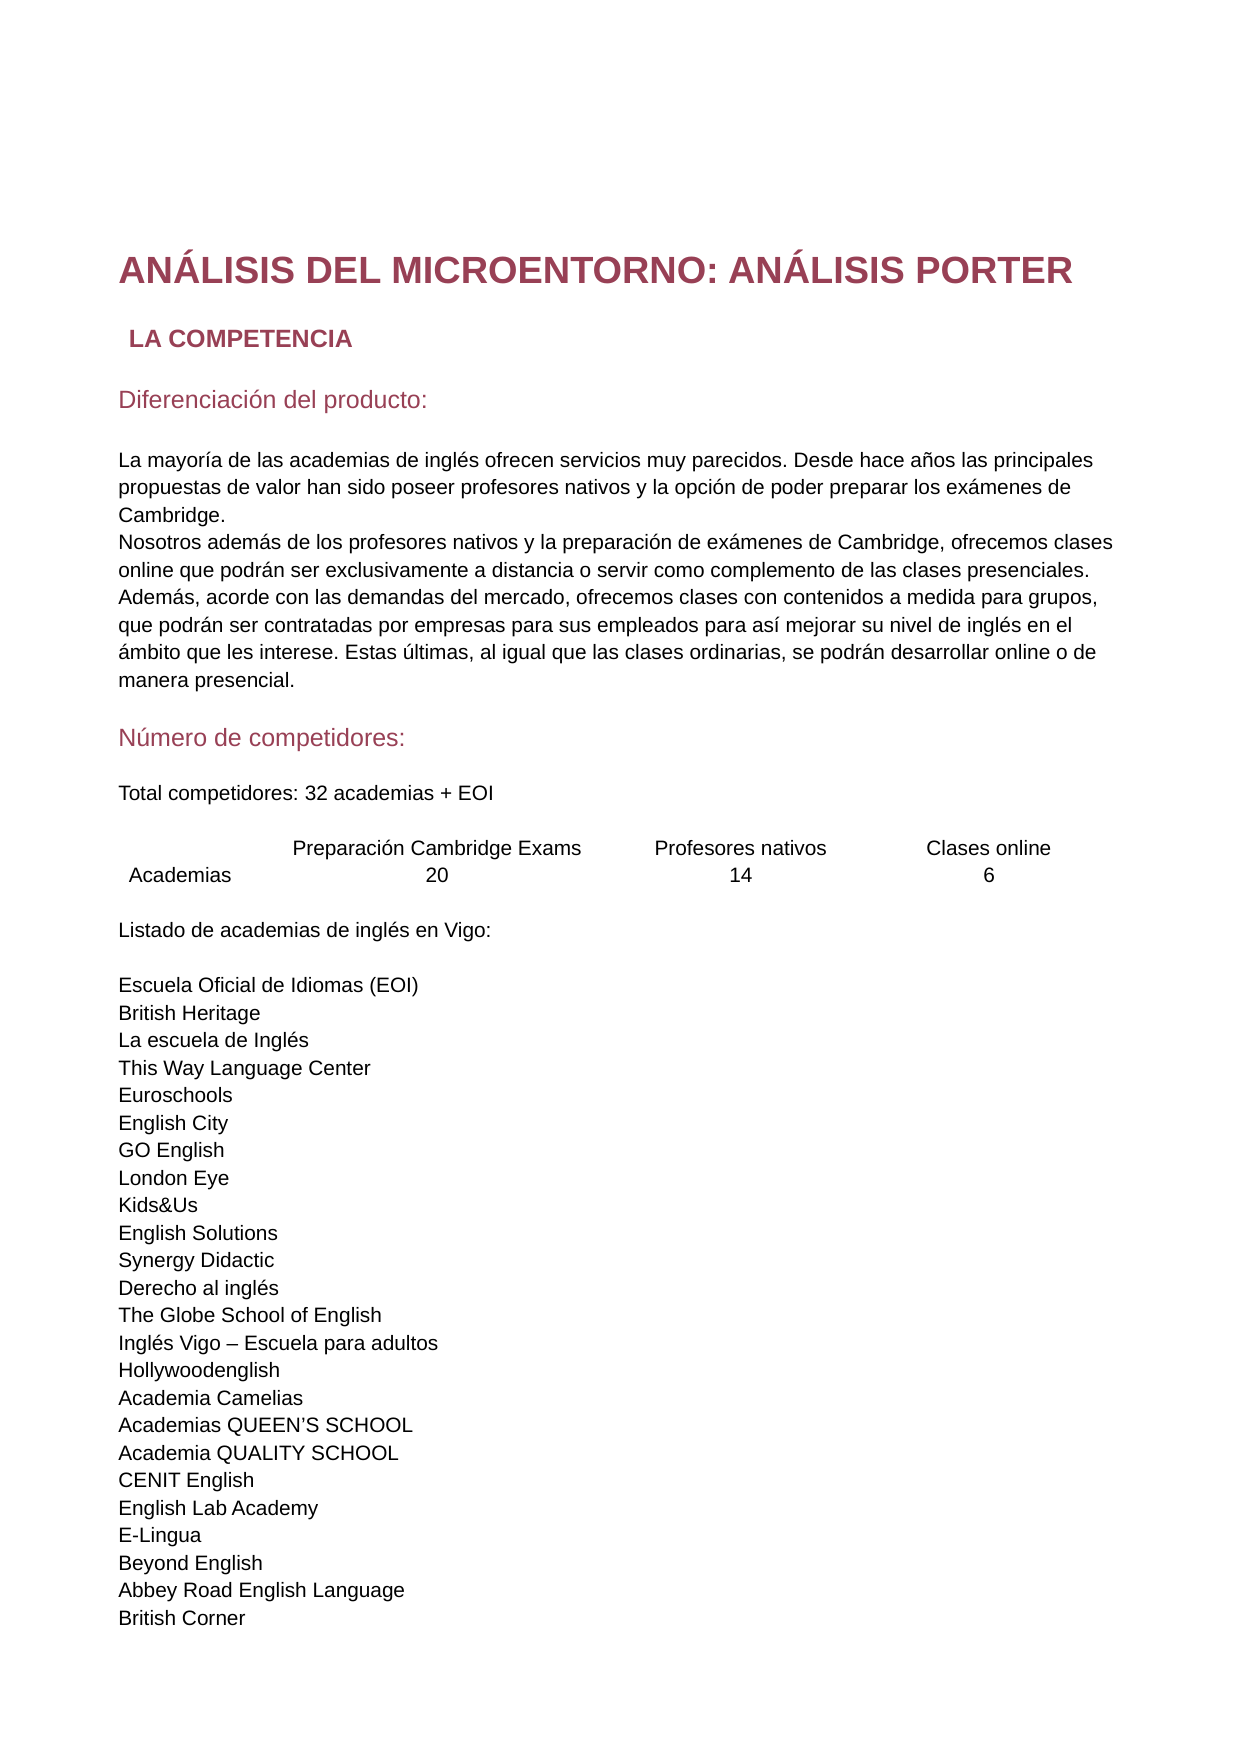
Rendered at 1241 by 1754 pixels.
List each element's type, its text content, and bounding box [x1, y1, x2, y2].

text Synergy Didactic [118, 1248, 1122, 1272]
text English City [118, 1111, 1122, 1135]
table_cell 6 [856, 863, 1122, 891]
text Hollywoodenglish [118, 1358, 1122, 1382]
text LA COMPETENCIA [118, 312, 1122, 356]
table_cell 14 [626, 863, 856, 891]
text Academias QUEEN’S SCHOOL [118, 1413, 1122, 1437]
text ANÁLISIS DEL MICROENTORNO: ANÁLISIS PORTER [118, 247, 1122, 291]
text British Heritage [118, 1001, 1122, 1025]
text The Globe School of English [118, 1303, 1122, 1327]
text Academia Camelias [118, 1386, 1122, 1410]
table_header [112, 836, 248, 863]
text La mayoría de las academias de inglés ofrecen servicios muy parecidos. Desde hace años las principales propuestas de valor han sido poseer profesores nativos y la opción de poder preparar los exámenes de Cambridge. [118, 447, 1122, 526]
text English Lab Academy [118, 1496, 1122, 1520]
text Escuela Oficial de Idiomas (EOI) [118, 973, 1122, 997]
table_header Preparación Cambridge Exams [248, 836, 626, 863]
table_cell Academias [112, 863, 248, 891]
text Derecho al inglés [118, 1276, 1122, 1300]
text Listado de academias de inglés en Vigo: [118, 918, 1122, 942]
table_cell 20 [248, 863, 626, 891]
text La escuela de Inglés [118, 1028, 1122, 1052]
table_header Profesores nativos [626, 836, 856, 863]
text Total competidores: 32 academias + EOI [118, 781, 1122, 805]
text CENIT English [118, 1468, 1122, 1492]
text Abbey Road English Language [118, 1578, 1122, 1602]
table_header Clases online [856, 836, 1122, 863]
text Inglés Vigo – Escuela para adultos [118, 1331, 1122, 1355]
text Número de competidores: [118, 723, 1122, 752]
text Nosotros además de los profesores nativos y la preparación de exámenes de Cambridge, ofrecemos clases online que podrán ser exclusivamente a distancia o servir como complemento de las clases presenciales. Además, acorde con las demandas del mercado, ofrecemos clases con contenidos a medida para grupos, que podrán ser contratadas por empresas para sus empleados para así mejorar su nivel de inglés en el ámbito que les interese. Estas últimas, al igual que las clases ordinarias, se podrán desarrollar online o de manera presencial. [118, 530, 1122, 691]
text Diferenciación del producto: [118, 384, 1122, 413]
text Euroschools [118, 1083, 1122, 1107]
text English Solutions [118, 1221, 1122, 1245]
text This Way Language Center [118, 1056, 1122, 1080]
text Beyond English [118, 1551, 1122, 1575]
text E-Lingua [118, 1523, 1122, 1547]
text Kids&Us [118, 1193, 1122, 1217]
text Academia QUALITY SCHOOL [118, 1441, 1122, 1465]
text London Eye [118, 1166, 1122, 1190]
text British Corner [118, 1606, 1122, 1630]
text GO English [118, 1138, 1122, 1162]
